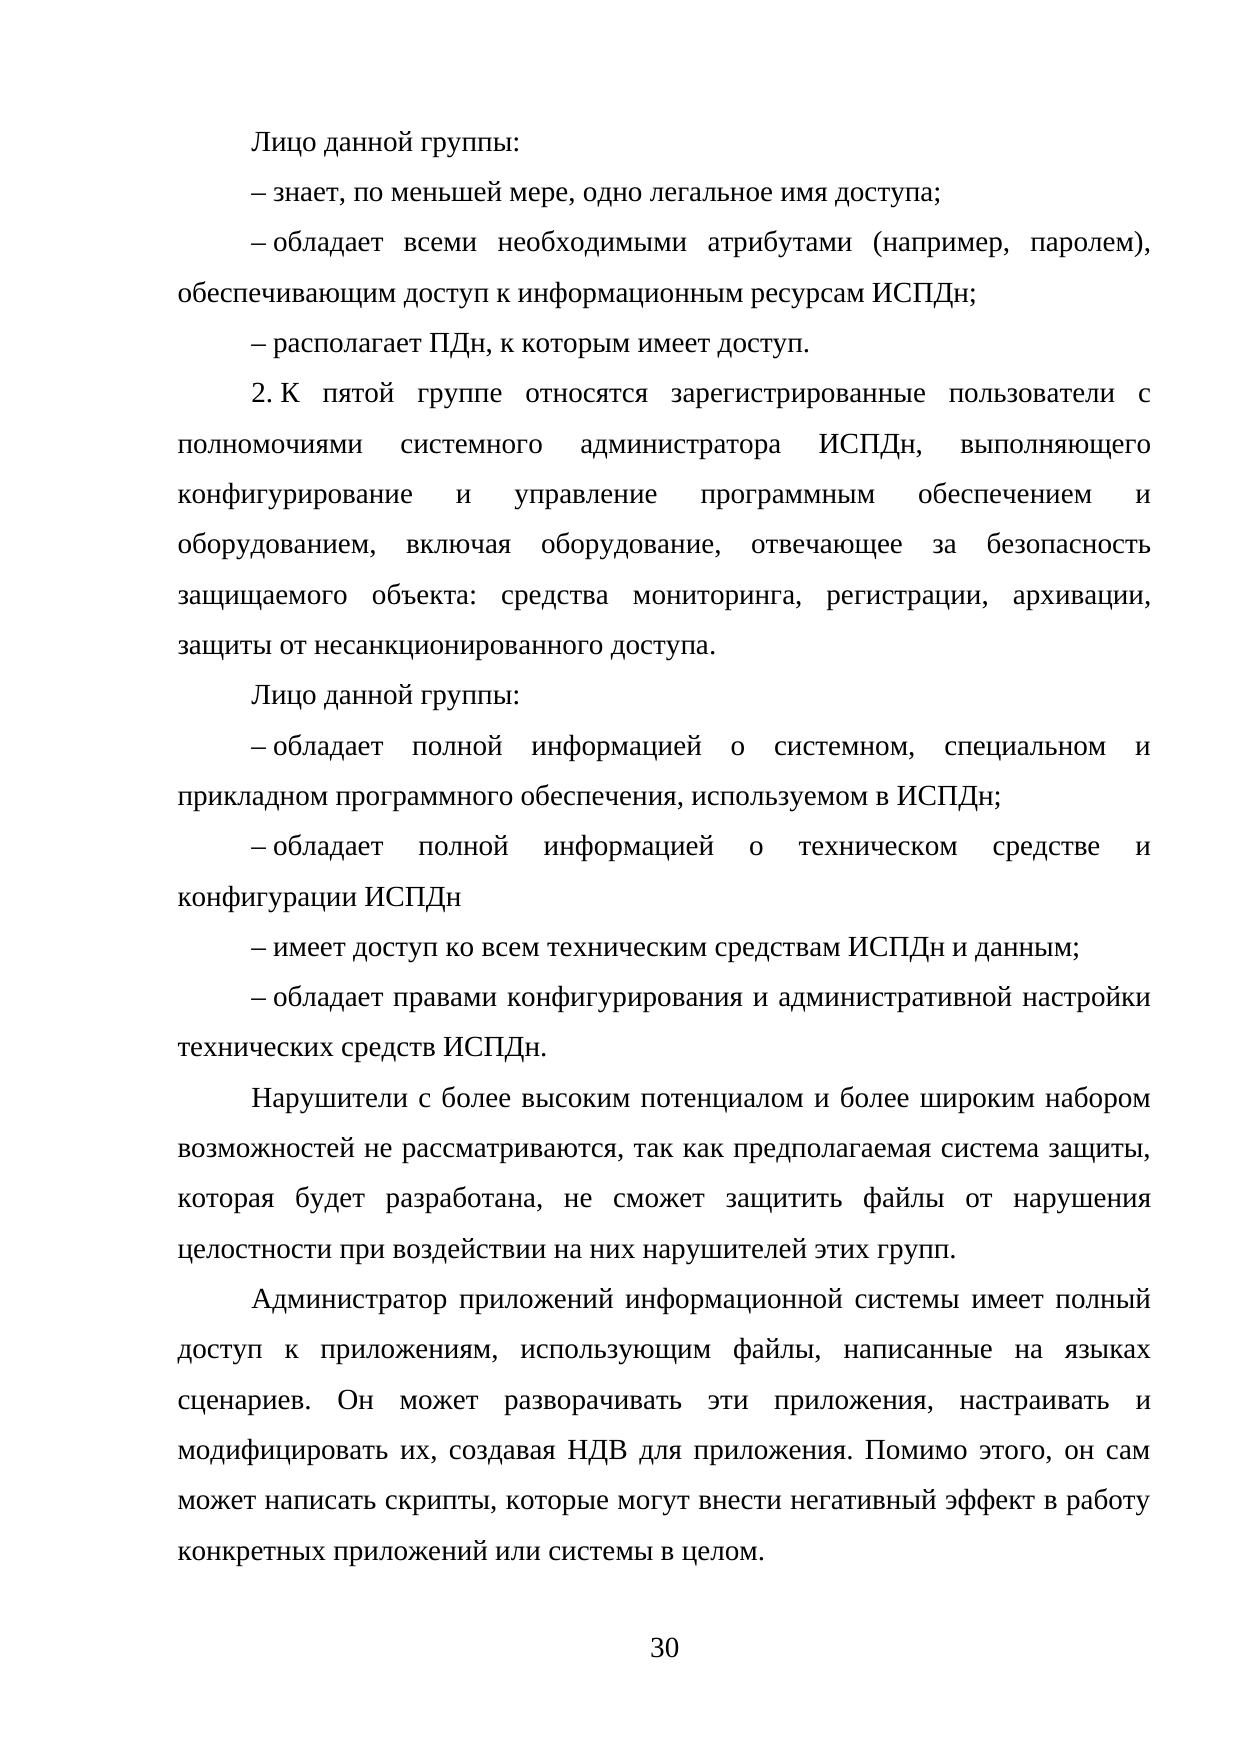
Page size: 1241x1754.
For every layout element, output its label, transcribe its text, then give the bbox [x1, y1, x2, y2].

list обладает всеми необходимыми атрибутами (например, паролем), обеспечивающим доступ к информационным ресурсам ИСПДн; [177, 224, 1152, 308]
list обладает полной информацией о техническом средстве и конфигурации ИСПДн [177, 828, 1152, 912]
text Администратор приложений информационной системы имеет полный доступ к приложениям, использующим файлы, написанные на языках сценариев. Он может разворачивать эти приложения, настраивать и модифицировать их, создавая НДВ для приложения. Помимо этого, он сам может написать скрипты, которые могут внести негативный эффект в работу конкретных приложений или системы в целом. [177, 1281, 1152, 1566]
text Лицо данной группы: [177, 677, 1152, 711]
text Лицо данной группы: [177, 124, 1152, 157]
list обладает полной информацией о системном, специальном и прикладном программного обеспечения, используемом в ИСПДн; [177, 728, 1152, 812]
list располагает ПДн, к которым имеет доступ. [177, 325, 1152, 359]
list К пятой группе относятся зарегистрированные пользователи с полномочиями системного администратора ИСПДн, выполняющего конфигурирование и управление программным обеспечением и оборудованием, включая оборудование, отвечающее за безопасность защищаемого объекта: средства мониторинга, регистрации, архивации, защиты от несанкционированного доступа. [177, 376, 1152, 661]
text Нарушители с более высоким потенциалом и более широким набором возможностей не рассматриваются, так как предполагаемая система защиты, которая будет разработана, не сможет защитить файлы от нарушения целостности при воздействии на них нарушителей этих групп. [177, 1080, 1152, 1264]
list знает, по меньшей мере, одно легальное имя доступа; [177, 174, 1152, 208]
list имеет доступ ко всем техническим средствам ИСПДн и данным; [177, 929, 1152, 962]
list обладает правами конфигурирования и административной настройки технических средств ИСПДн. [177, 979, 1152, 1063]
